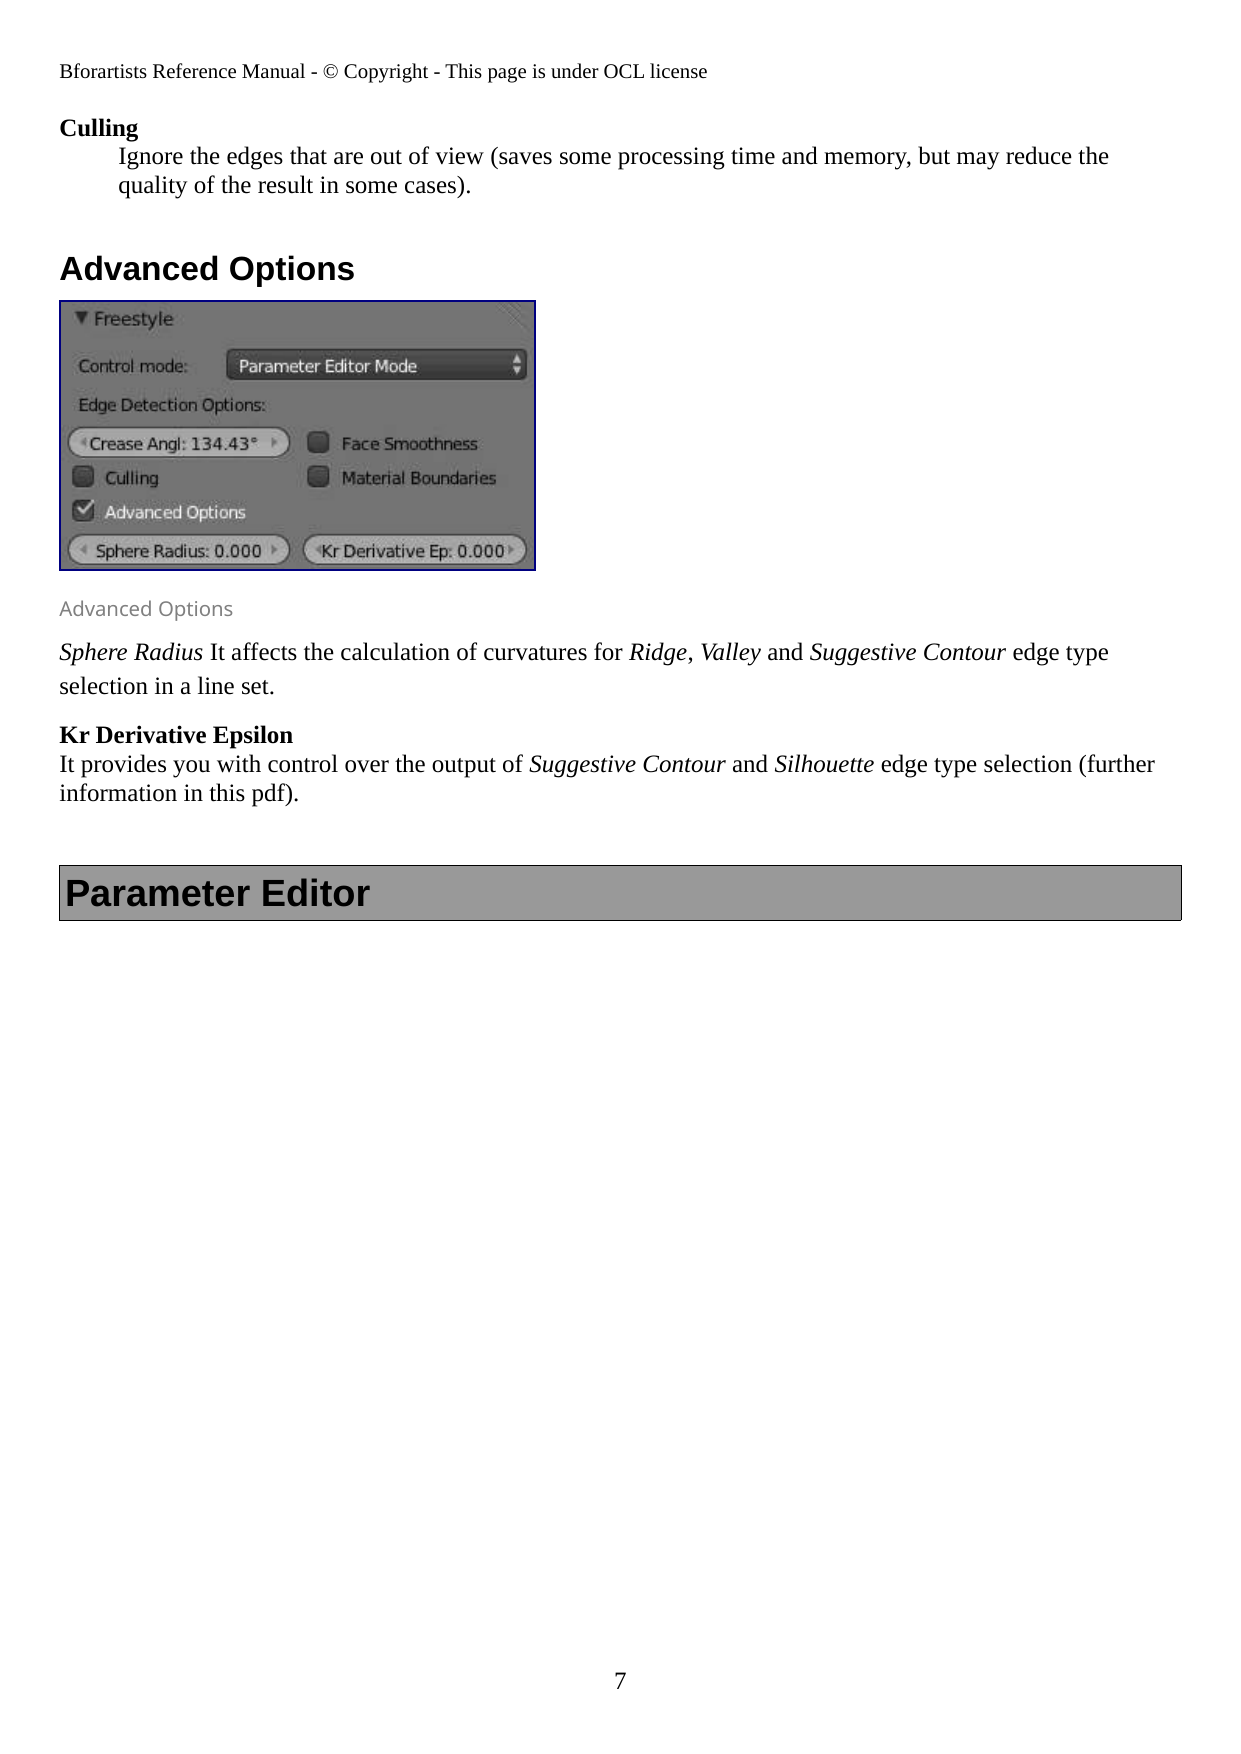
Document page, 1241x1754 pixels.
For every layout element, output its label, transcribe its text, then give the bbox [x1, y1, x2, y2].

text Sphere Radius It affects the calculation of curvatures for Ridge, Valley and Suggestive Contour edge type selection in a line set. [59, 637, 1181, 700]
list Ignore the edges that are out of view (saves some processing time and memory, but may reduce the quality of the result in some cases). [118, 141, 1181, 199]
table_header Parameter Editor [60, 866, 1181, 920]
text It provides you with control over the output of Suggestive Contour and Silhouette edge type selection (further information in this pdf). [59, 749, 1181, 807]
subtitle Culling [59, 113, 1181, 141]
text Advanced Options [59, 591, 1181, 622]
subtitle Kr Derivative Epsilon [59, 721, 1181, 749]
picture [61, 302, 534, 569]
subtitle Advanced Options [59, 249, 1181, 288]
